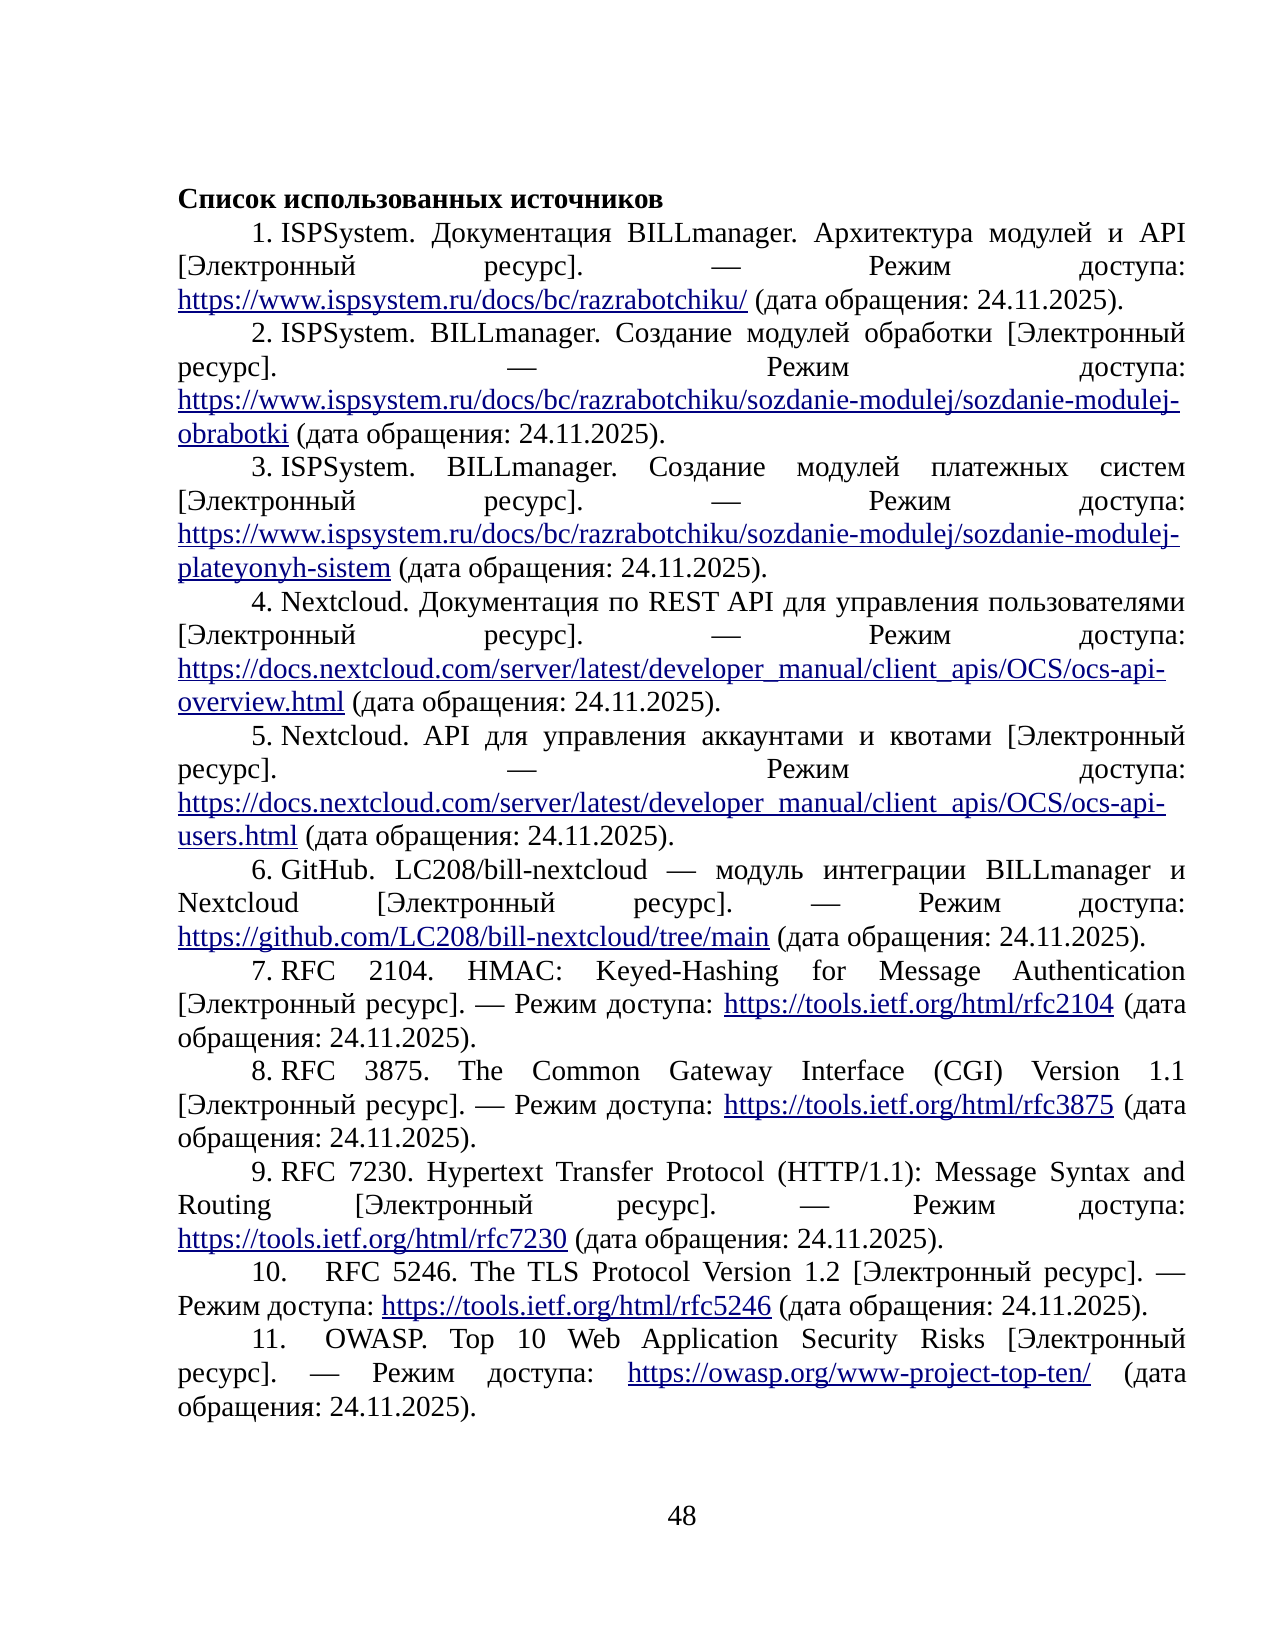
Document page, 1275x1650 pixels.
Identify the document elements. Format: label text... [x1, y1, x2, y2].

list ISPSystem. BILLmanager. Создание модулей платежных систем [Электронный ресурс]. — Режим доступа: https://www.ispsystem.ru/docs/bc/razrabotchiku/sozdanie-modulej/sozdanie-modulej-plateyonyh-sistem (дата обращения: 24.11.2025). [177, 449, 1186, 584]
list OWASP. Top 10 Web Application Security Risks [Электронный ресурс]. — Режим доступа: https://owasp.org/www-project-top-ten/ (дата обращения: 24.11.2025). [177, 1322, 1186, 1422]
list ISPSystem. Документация BILLmanager. Архитектура модулей и API [Электронный ресурс]. — Режим доступа: https://www.ispsystem.ru/docs/bc/razrabotchiku/ (дата обращения: 24.11.2025). [177, 215, 1186, 315]
list GitHub. LC208/bill-nextcloud — модуль интеграции BILLmanager и Nextcloud [Электронный ресурс]. — Режим доступа: https://github.com/LC208/bill-nextcloud/tree/main (дата обращения: 24.11.2025). [177, 852, 1186, 953]
list Nextcloud. Документация по REST API для управления пользователями [Электронный ресурс]. — Режим доступа: https://docs.nextcloud.com/server/latest/developer_manual/client_apis/OCS/ocs-api-overview.html (дата обращения: 24.11.2025). [177, 584, 1186, 718]
list RFC 5246. The TLS Protocol Version 1.2 [Электронный ресурс]. — Режим доступа: https://tools.ietf.org/html/rfc5246 (дата обращения: 24.11.2025). [177, 1254, 1186, 1322]
list Nextcloud. API для управления аккаунтами и квотами [Электронный ресурс]. — Режим доступа: https://docs.nextcloud.com/server/latest/developer_manual/client_apis/OCS/ocs-api-users.html (дата обращения: 24.11.2025). [177, 718, 1186, 852]
list ISPSystem. BILLmanager. Создание модулей обработки [Электронный ресурс]. — Режим доступа: https://www.ispsystem.ru/docs/bc/razrabotchiku/sozdanie-modulej/sozdanie-modulej-obrabotki (дата обращения: 24.11.2025). [177, 315, 1186, 449]
subtitle Список использованных источников [177, 181, 1186, 215]
list RFC 2104. HMAC: Keyed-Hashing for Message Authentication [Электронный ресурс]. — Режим доступа: https://tools.ietf.org/html/rfc2104 (дата обращения: 24.11.2025). [177, 953, 1186, 1053]
list RFC 3875. The Common Gateway Interface (CGI) Version 1.1 [Электронный ресурс]. — Режим доступа: https://tools.ietf.org/html/rfc3875 (дата обращения: 24.11.2025). [177, 1053, 1186, 1154]
list RFC 7230. Hypertext Transfer Protocol (HTTP/1.1): Message Syntax and Routing [Электронный ресурс]. — Режим доступа: https://tools.ietf.org/html/rfc7230 (дата обращения: 24.11.2025). [177, 1154, 1186, 1254]
